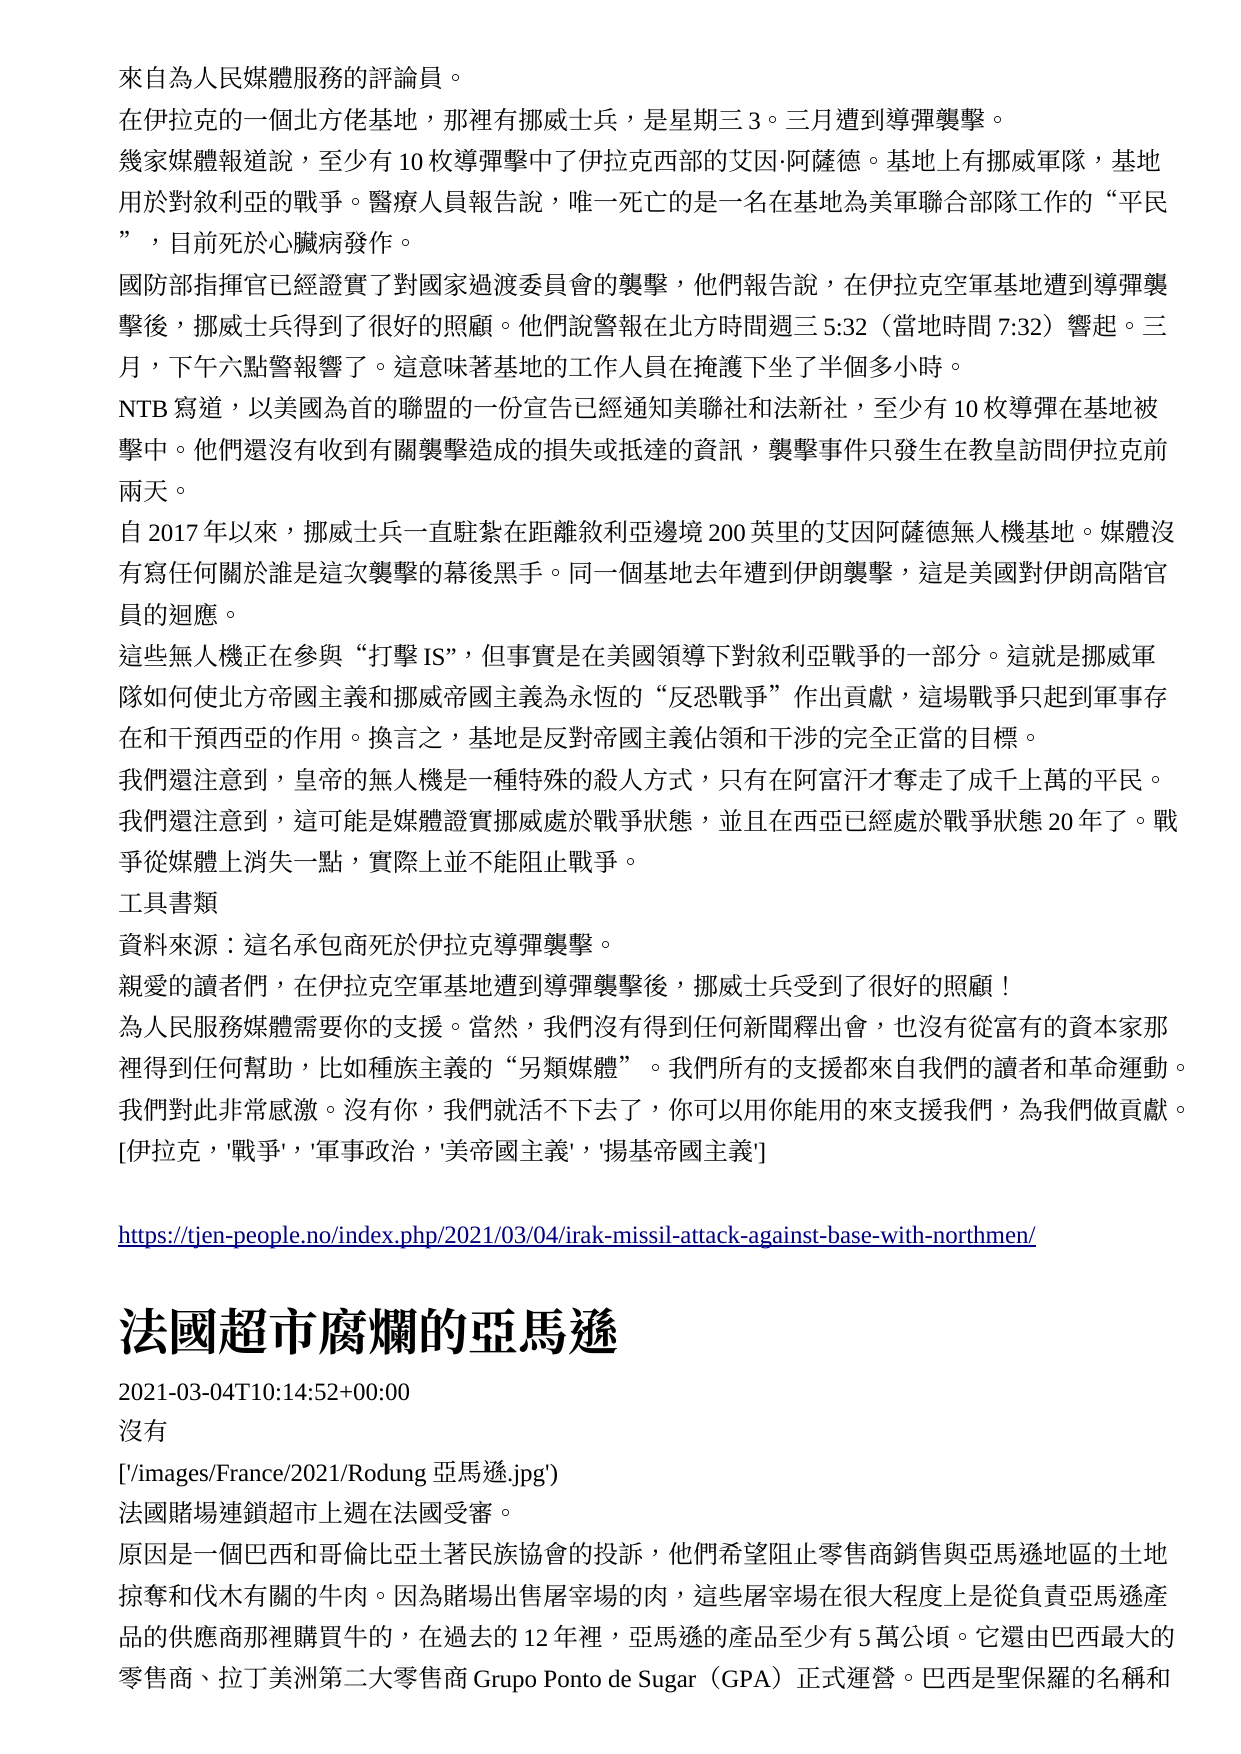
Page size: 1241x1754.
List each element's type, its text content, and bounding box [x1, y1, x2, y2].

text https://tjen-people.no/index.php/2021/03/04/irak-missil-attack-against-base-with-northmen/ [118, 1187, 1181, 1249]
text 2021-03-04T10:14:52+00:00 沒有 ['/images/France/2021/Rodung亞馬遜.jpg') 法國賭場連鎖超市上週在法國受審。 原因是一個巴西和哥倫比亞土著民族協會的投訴，他們希望阻止零售商銷售與亞馬遜地區的土地掠奪和伐木有關的牛肉。因為賭場出售屠宰場的肉，這些屠宰場在很大程度上是從負責亞馬遜產品的供應商那裡購買牛的，在過去的12年裡，亞馬遜的產品至少有5萬公頃。它還由巴西最大的零售商、拉丁美洲第二大零售商Grupo Ponto de Sugar（GPA）正式運營。巴西是聖保羅的名稱和 [118, 1377, 1181, 1695]
text 2021-03-04T07:56:38+00:00 2021-03-04T07:56:41+00:00 TFM公司 ['https://i2.wp.com/tjen-people.no/wp-content/uploads/2021/03/3.jpg？配合=1160%2C769&ssl=1''https://lh5.googleusercontent.com/YsByVcwovNpc6PAKbAmiE7PsyrqxUaU9RLzX\u wQ4X2NeCaB6U7UXiYqgJAxRgFseRm1hIS2tSzf3UeOJDdMUrubjp-XjQ3nfjCJ3175qLl5GkY9Igr8RtIFx7ZM-9q8t"... [中東] 來自為人民媒體服務的評論員。 在伊拉克的一個北方佬基地，那裡有挪威士兵，是星期三3。三月遭到導彈襲擊。 幾家媒體報道說，至少有10枚導彈擊中了伊拉克西部的艾因·阿薩德。基地上有挪威軍隊，基地用於對敘利亞的戰爭。醫療人員報告說，唯一死亡的是一名在基地為美軍聯合部隊工作的“平民”，目前死於心臟病發作。 國防部指揮官已經證實了對國家過渡委員會的襲擊，他們報告說，在伊拉克空軍基地遭到導彈襲擊後，挪威士兵得到了很好的照顧。他們說警報在北方時間週三5:32（當地時間7:32）響起。三月，下午六點警報響了。這意味著基地的工作人員在掩護下坐了半個多小時。 NTB寫道，以美國為首的聯盟的一份宣告已經通知美聯社和法新社，至少有10枚導彈在基地被擊中。他們還沒有收到有關襲擊造成的損失或抵達的資訊，襲擊事件只發生在教皇訪問伊拉克前兩天。 自2017年以來，挪威士兵一直駐紮在距離敘利亞邊境200英里的艾因阿薩德無人機基地。媒體沒有寫任何關於誰是這次襲擊的幕後黑手。同一個基地去年遭到伊朗襲擊，這是美國對伊朗高階官員的迴應。 這些無人機正在參與“打擊IS”，但事實是在美國領導下對敘利亞戰爭的一部分。這就是挪威軍隊如何使北方帝國主義和挪威帝國主義為永恆的“反恐戰爭”作出貢獻，這場戰爭只起到軍事存在和干預西亞的作用。換言之，基地是反對帝國主義佔領和干涉的完全正當的目標。 我們還注意到，皇帝的無人機是一種特殊的殺人方式，只有在阿富汗才奪走了成千上萬的平民。我們還注意到，這可能是媒體證實挪威處於戰爭狀態，並且在西亞已經處於戰爭狀態20年了。戰爭從媒體上消失一點，實際上並不能阻止戰爭。 工具書類 資料來源：這名承包商死於伊拉克導彈襲擊。 親愛的讀者們，在伊拉克空軍基地遭到導彈襲擊後，挪威士兵受到了很好的照顧！ 為人民服務媒體需要你的支援。當然，我們沒有得到任何新聞釋出會，也沒有從富有的資本家那裡得到任何幫助，比如種族主義的“另類媒體”。我們所有的支援都來自我們的讀者和革命運動。我們對此非常感激。沒有你，我們就活不下去了，你可以用你能用的來支援我們，為我們做貢獻。 [伊拉克，'戰爭'，'軍事政治，'美帝國主義'，'揚基帝國主義'] [118, 59, 1181, 1167]
subtitle 法國超市腐爛的亞馬遜 [118, 1293, 1181, 1365]
